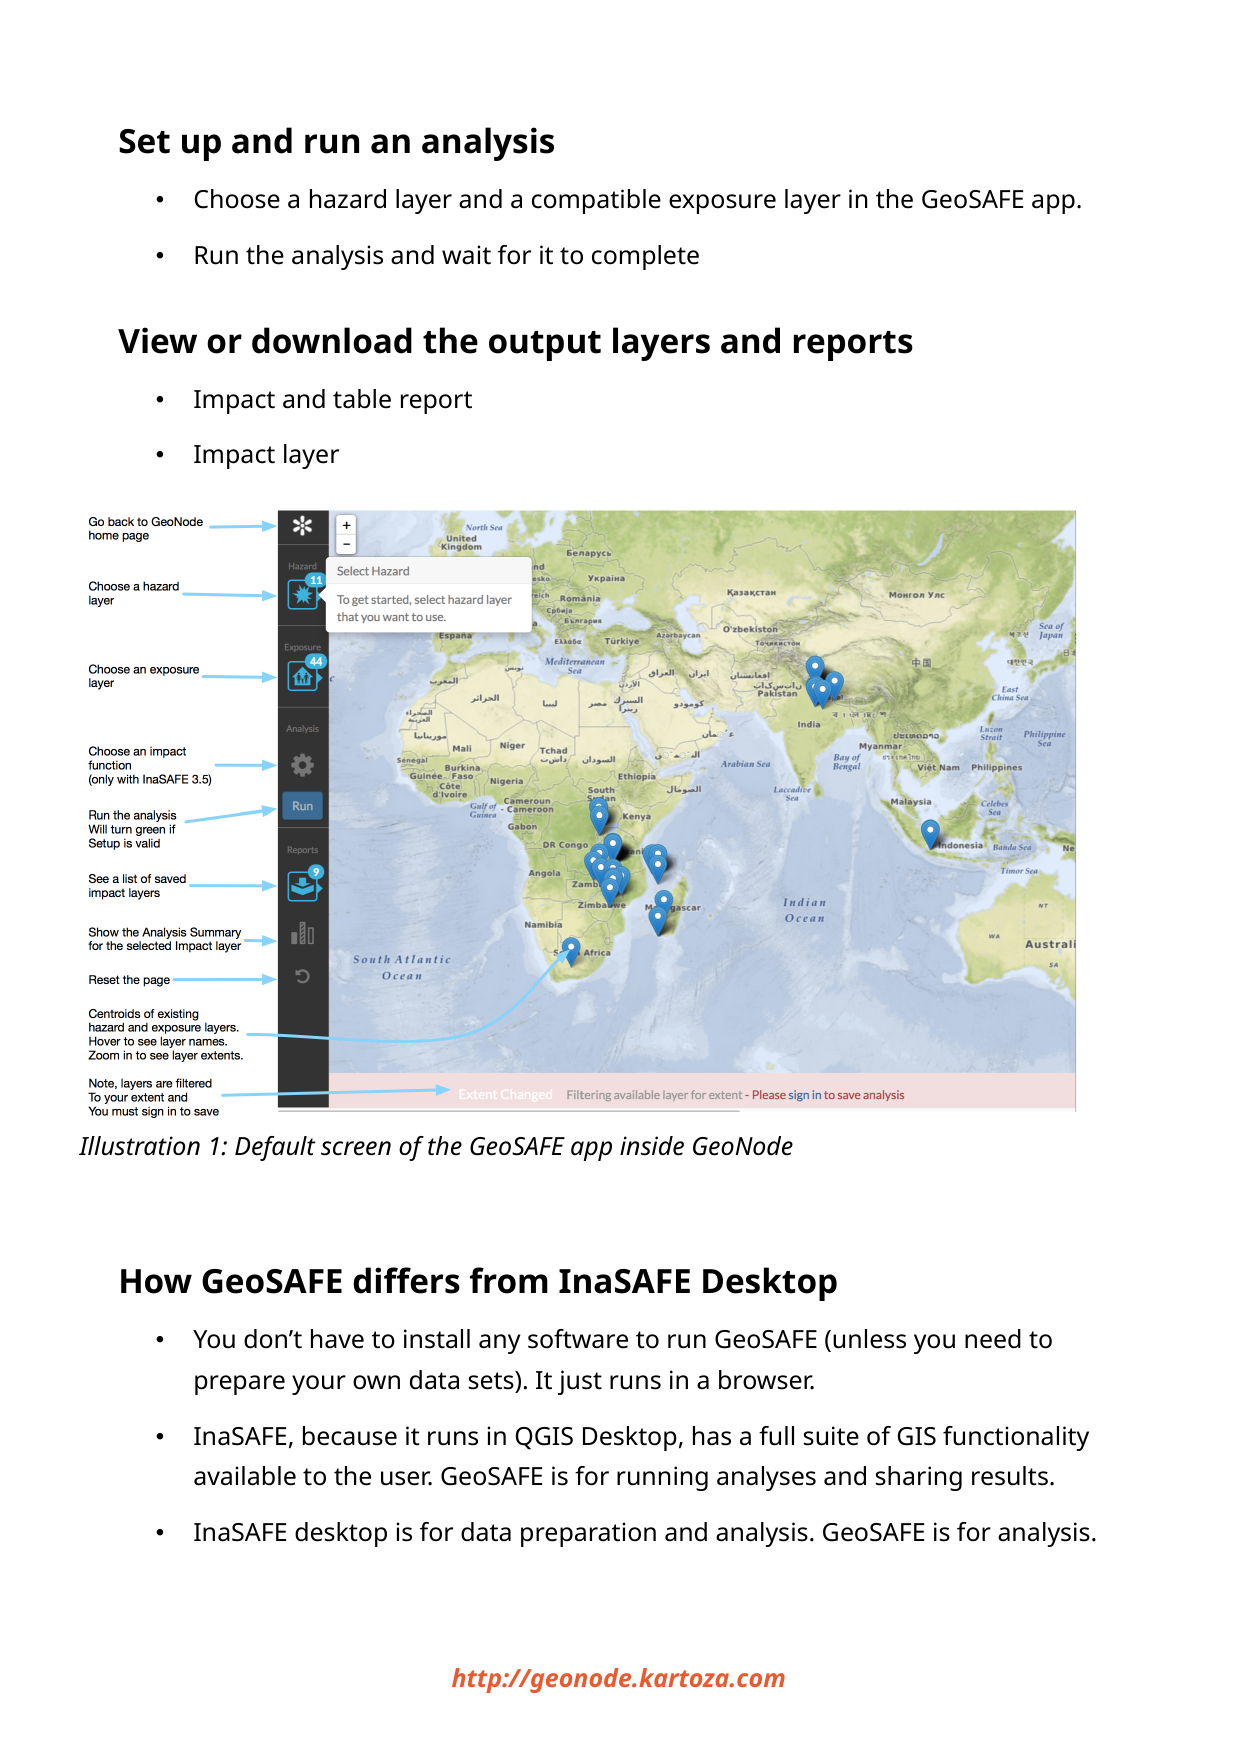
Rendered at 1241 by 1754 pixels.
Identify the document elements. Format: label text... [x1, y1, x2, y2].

list Choose a hazard layer and a compatible exposure layer in the GeoSAFE app. [156, 182, 1122, 216]
list You don’t have to install any software to run GeoSAFE (unless you need to prepare your own data sets). It just runs in a browser. [156, 1322, 1122, 1397]
list Impact layer [156, 437, 1122, 471]
list Impact and table report [156, 382, 1122, 416]
list InaSAFE desktop is for data preparation and analysis. GeoSAFE is for analysis. [156, 1514, 1122, 1548]
subtitle Set up and run an analysis [118, 118, 1122, 163]
subtitle How GeoSAFE differs from InaSAFE Desktop [118, 1258, 1122, 1303]
picture [79, 505, 1084, 1121]
subtitle View or download the output layers and reports [118, 318, 1122, 363]
list Run the analysis and wait for it to complete [156, 237, 1122, 272]
list InaSAFE, because it runs in QGIS Desktop, has a full suite of GIS functionality available to the user. GeoSAFE is for running analyses and sharing results. [156, 1418, 1122, 1493]
text Illustration 1: Default screen of the GeoSAFE app inside GeoNode [79, 505, 1133, 1162]
